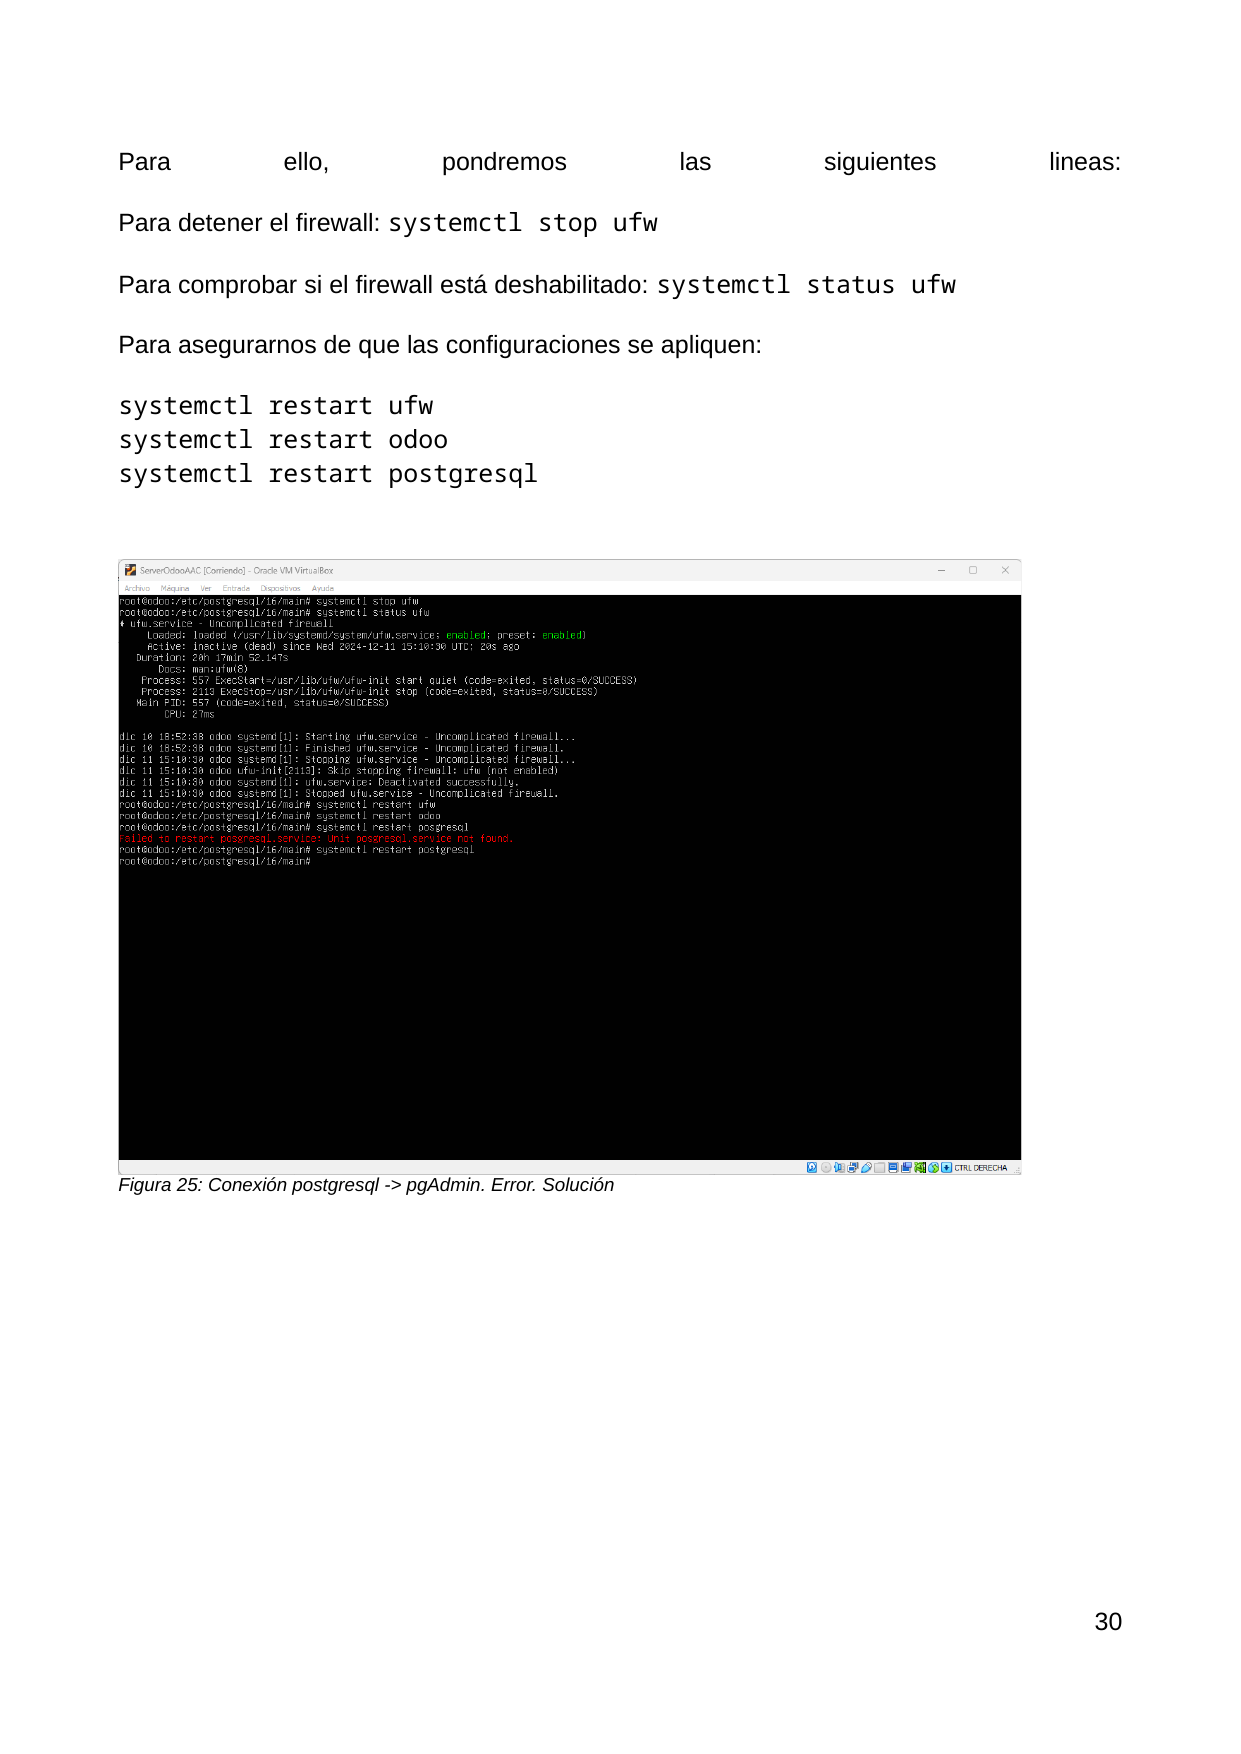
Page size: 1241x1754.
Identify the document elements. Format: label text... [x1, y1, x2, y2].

text systemctl restart postgresql [118, 456, 1122, 490]
text Para ello, pondremos las siguientes lineas: [118, 147, 1122, 204]
text Para comprobar si el firewall está deshabilitado: systemctl status ufw [118, 267, 1122, 301]
text systemctl restart odoo [118, 422, 1122, 456]
text systemctl restart ufw [118, 387, 1122, 422]
text Figura 25: Conexión postgresql -> pgAdmin. Error. Solución [118, 1175, 1022, 1196]
text Para asegurarnos de que las configuraciones se apliquen: [118, 330, 1122, 359]
picture [118, 559, 1022, 1175]
text Para detener el firewall: systemctl stop ufw [118, 204, 1122, 238]
